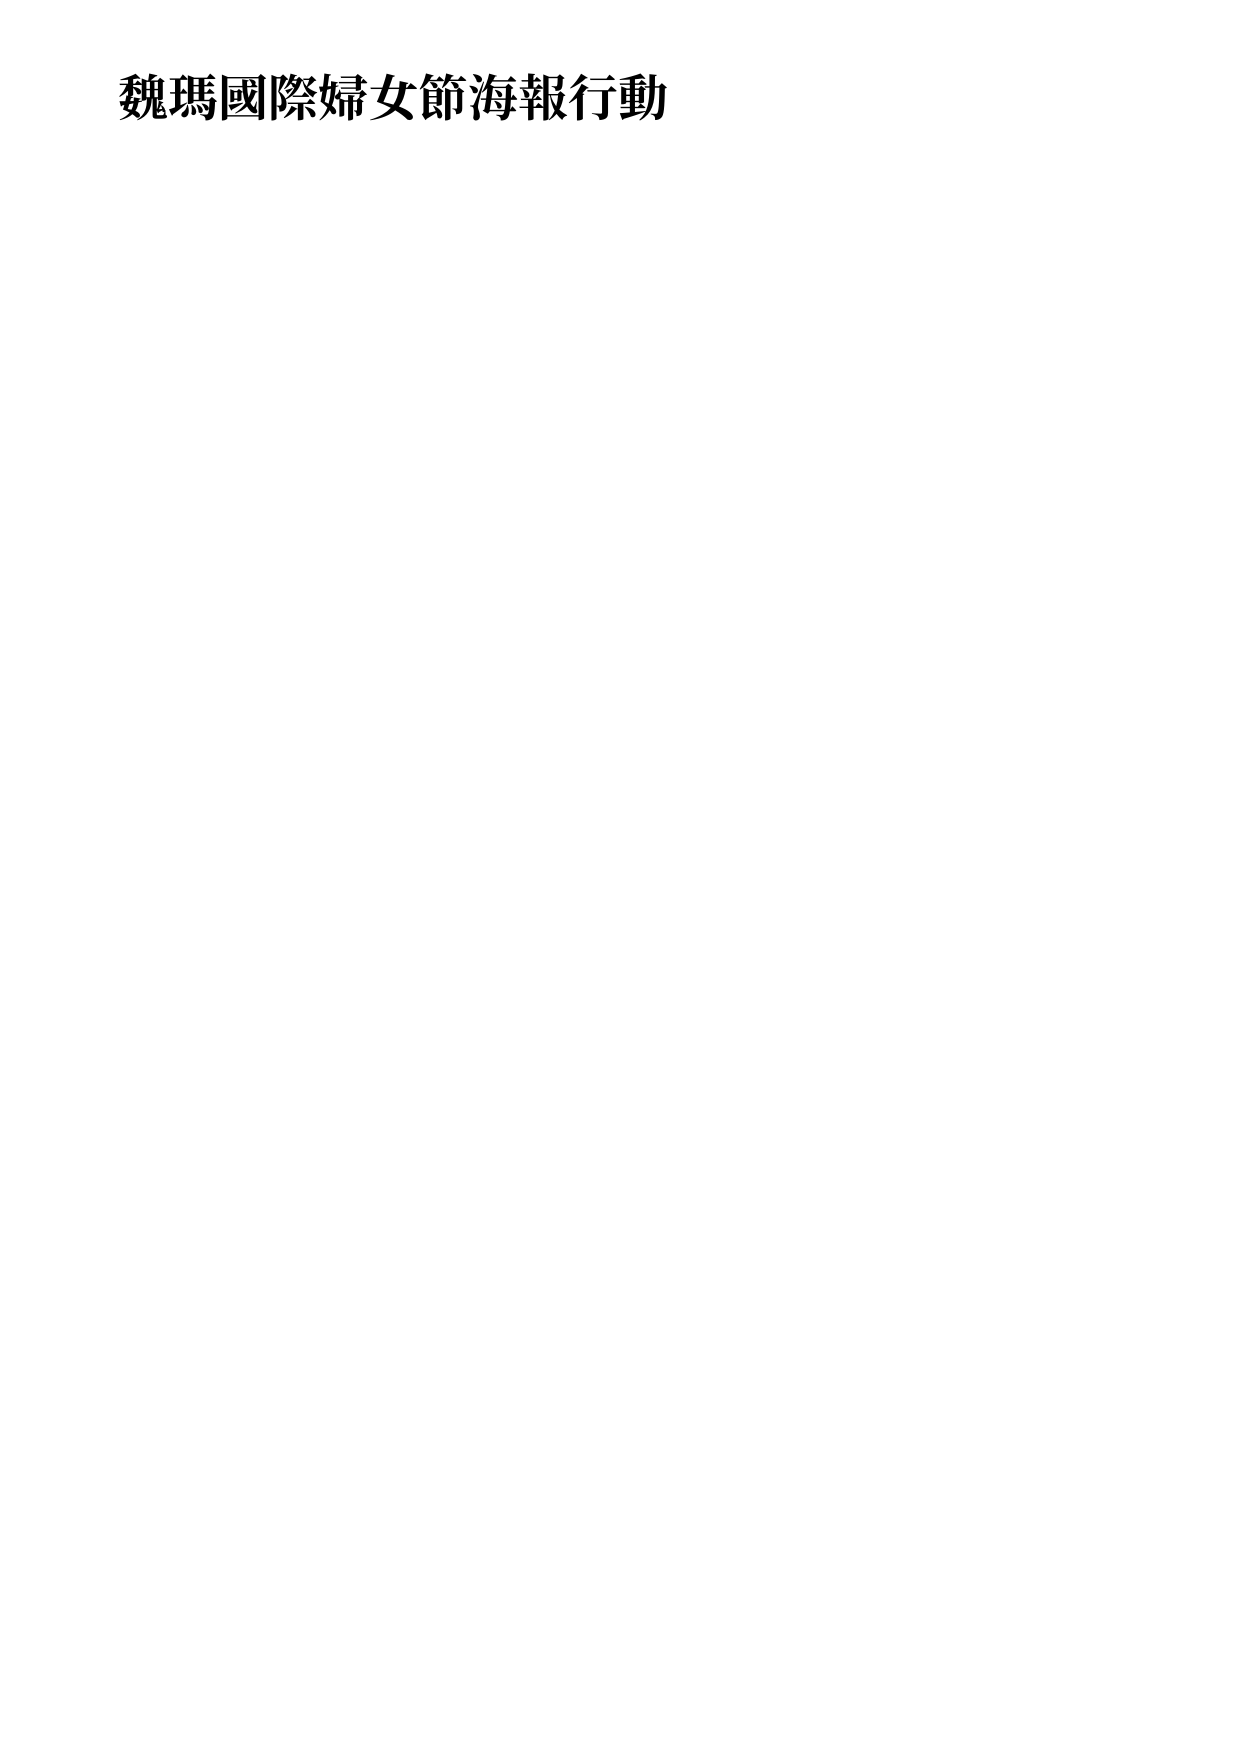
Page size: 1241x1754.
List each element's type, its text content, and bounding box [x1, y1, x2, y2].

subtitle 魏瑪國際婦女節海報行動 [118, 59, 1181, 131]
